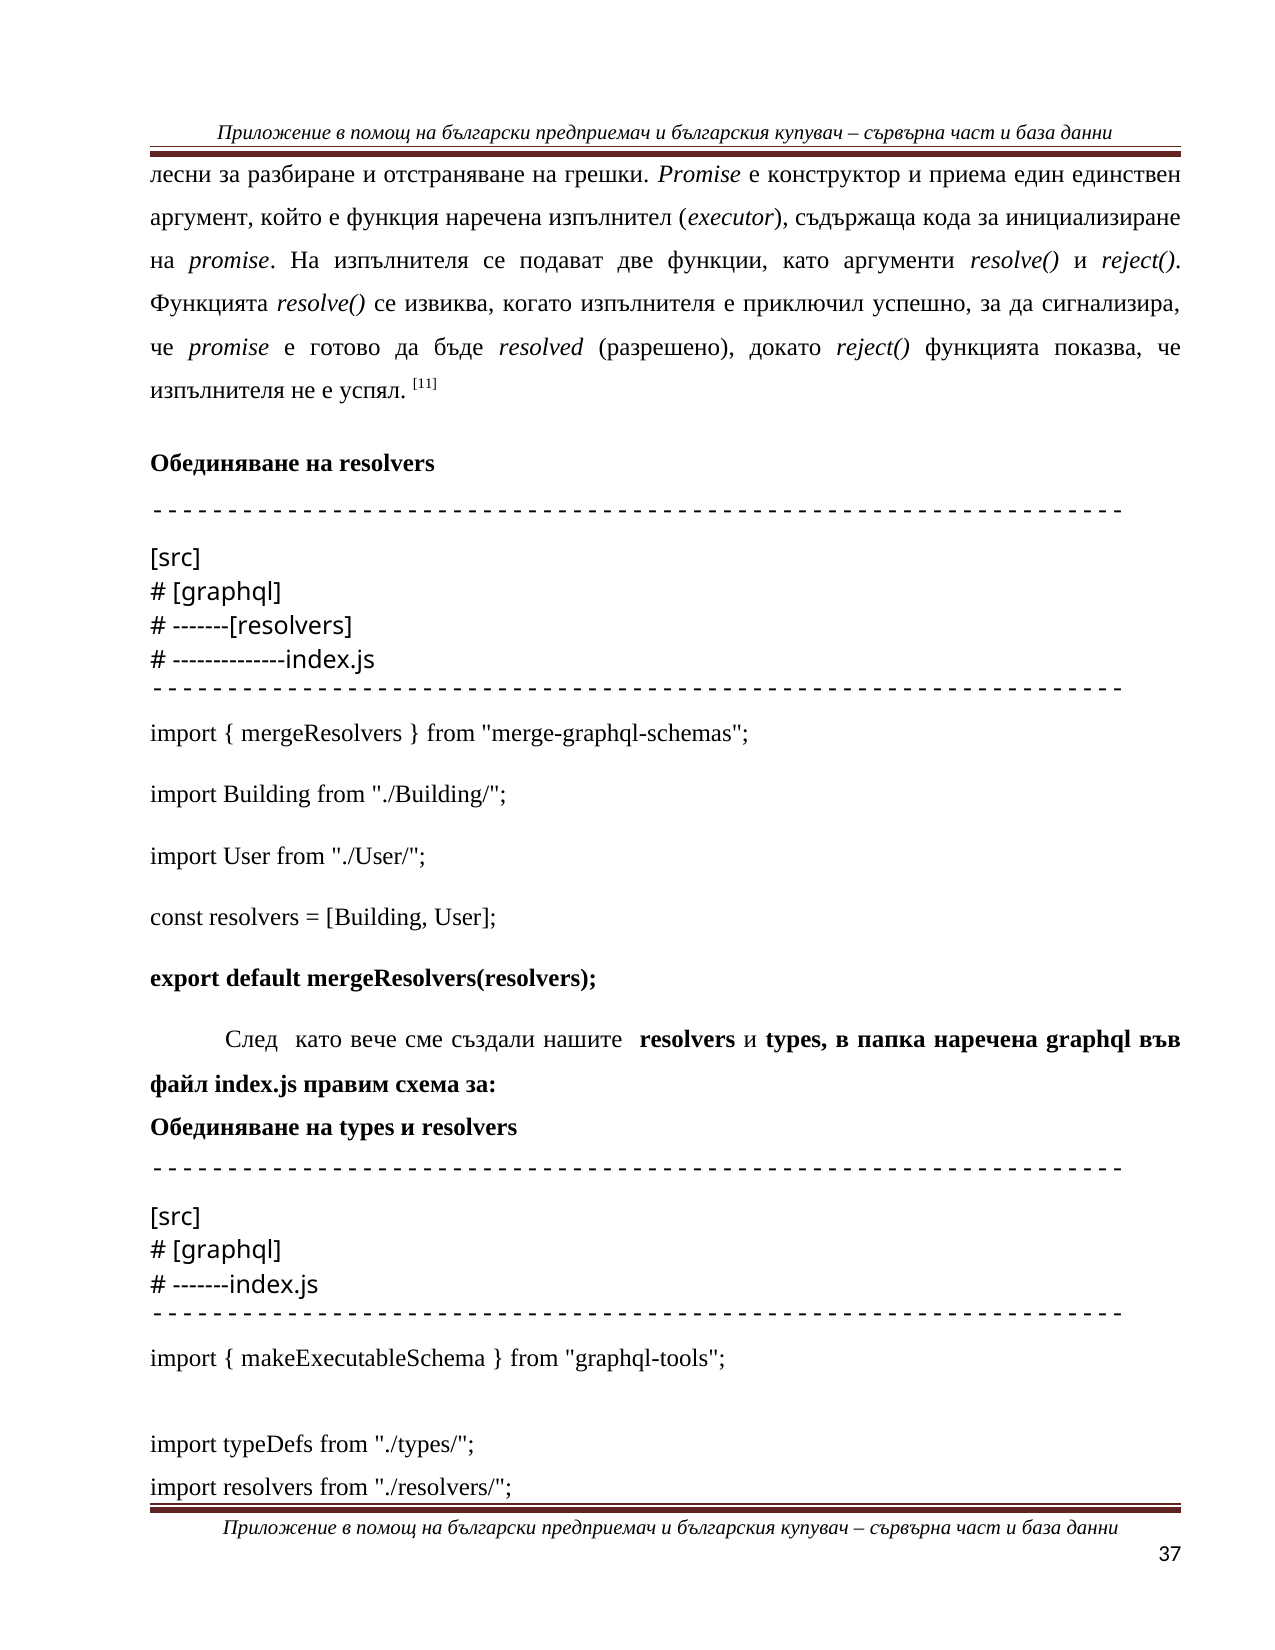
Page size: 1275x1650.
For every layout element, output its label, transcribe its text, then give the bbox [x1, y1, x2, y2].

text import { mergeResolvers } from "merge-graphql-schemas"; [150, 718, 1181, 747]
text След като вече сме създали нашите resolvers и types, в папка наречена graphql във файл index.js правим схема за: [150, 1024, 1181, 1098]
text ----------------------------------------------------------------- [150, 1300, 1181, 1329]
text const resolvers = [Building, User]; [150, 902, 1181, 931]
text # -------[resolvers] [150, 608, 1181, 642]
text Обединяване на types и resolvers [150, 1112, 1181, 1141]
text # [graphql] [150, 574, 1181, 608]
text import resolvers from "./resolvers/"; [150, 1472, 1181, 1501]
text Обединяване на resolvers [150, 448, 1181, 476]
text [src] [150, 1198, 1181, 1232]
text import User from "./User/"; [150, 841, 1181, 869]
text лесни за разбиране и отстраняване на грешки. Promise е конструктор и приема един единствен аргумент, който е функция наречена изпълнител (executor), съдържаща кода за инициализиране на promise. На изпълнителя се подават две функции, като аргументи resolve() и reject(). Функцията resolve() се извиква, когато изпълнителя е приключил успешно, за да сигнализира, че promise е готово да бъде resolved (разрешено), докато reject() функцията показва, че изпълнителя не е успял. [11] [150, 159, 1181, 403]
text import Building from "./Building/"; [150, 779, 1181, 808]
text export default mergeResolvers(resolvers); [150, 963, 1181, 992]
text ----------------------------------------------------------------- [150, 1156, 1181, 1184]
text ----------------------------------------------------------------- [150, 676, 1181, 704]
text # --------------index.js [150, 642, 1181, 676]
text ----------------------------------------------------------------- [150, 497, 1181, 526]
text # [graphql] [150, 1232, 1181, 1266]
text import { makeExecutableSchema } from "graphql-tools"; [150, 1343, 1181, 1372]
text import typeDefs from "./types/"; [150, 1429, 1181, 1458]
text # -------index.js [150, 1266, 1181, 1300]
text [src] [150, 540, 1181, 574]
